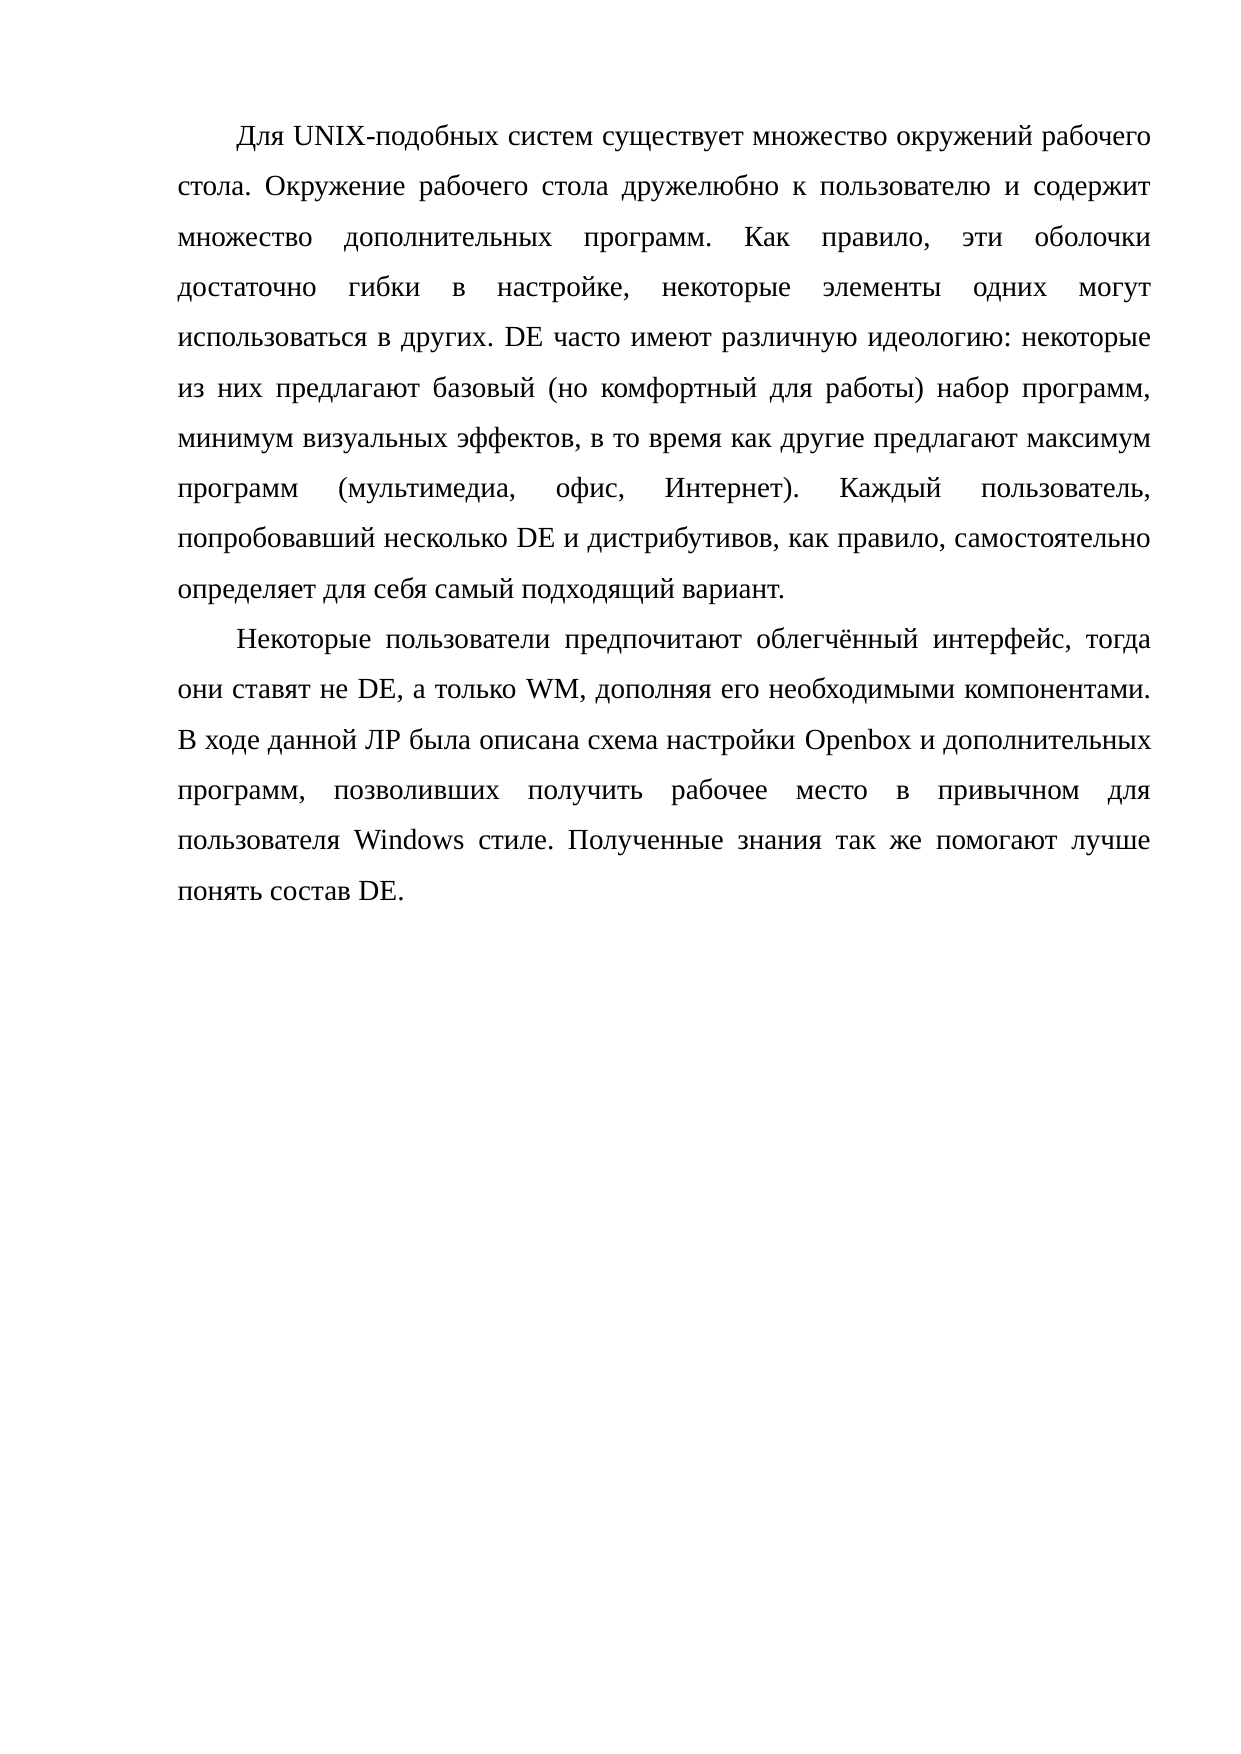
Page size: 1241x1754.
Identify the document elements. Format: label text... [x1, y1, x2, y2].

text Для UNIX-подобных систем существует множество окружений рабочего стола. Окружение рабочего стола дружелюбно к пользователю и содержит множество дополнительных программ. Как правило, эти оболочки достаточно гибки в настройке, некоторые элементы одних могут использоваться в других. DE часто имеют различную идеологию: некоторые из них предлагают базовый (но комфортный для работы) набор программ, минимум визуальных эффектов, в то время как другие предлагают максимум программ (мультимедиа, офис, Интернет). Каждый пользователь, попробовавший несколько DE и дистрибутивов, как правило, самостоятельно определяет для себя самый подходящий вариант. [177, 118, 1152, 604]
text Некоторые пользователи предпочитают облегчённый интерфейс, тогда они ставят не DE, а только WM, дополняя его необходимыми компонентами. В ходе данной ЛР была описана схема настройки Openbox и дополнительных программ, позволивших получить рабочее место в привычном для пользователя Windows стиле. Полученные знания так же помогают лучше понять состав DE. [177, 621, 1152, 906]
